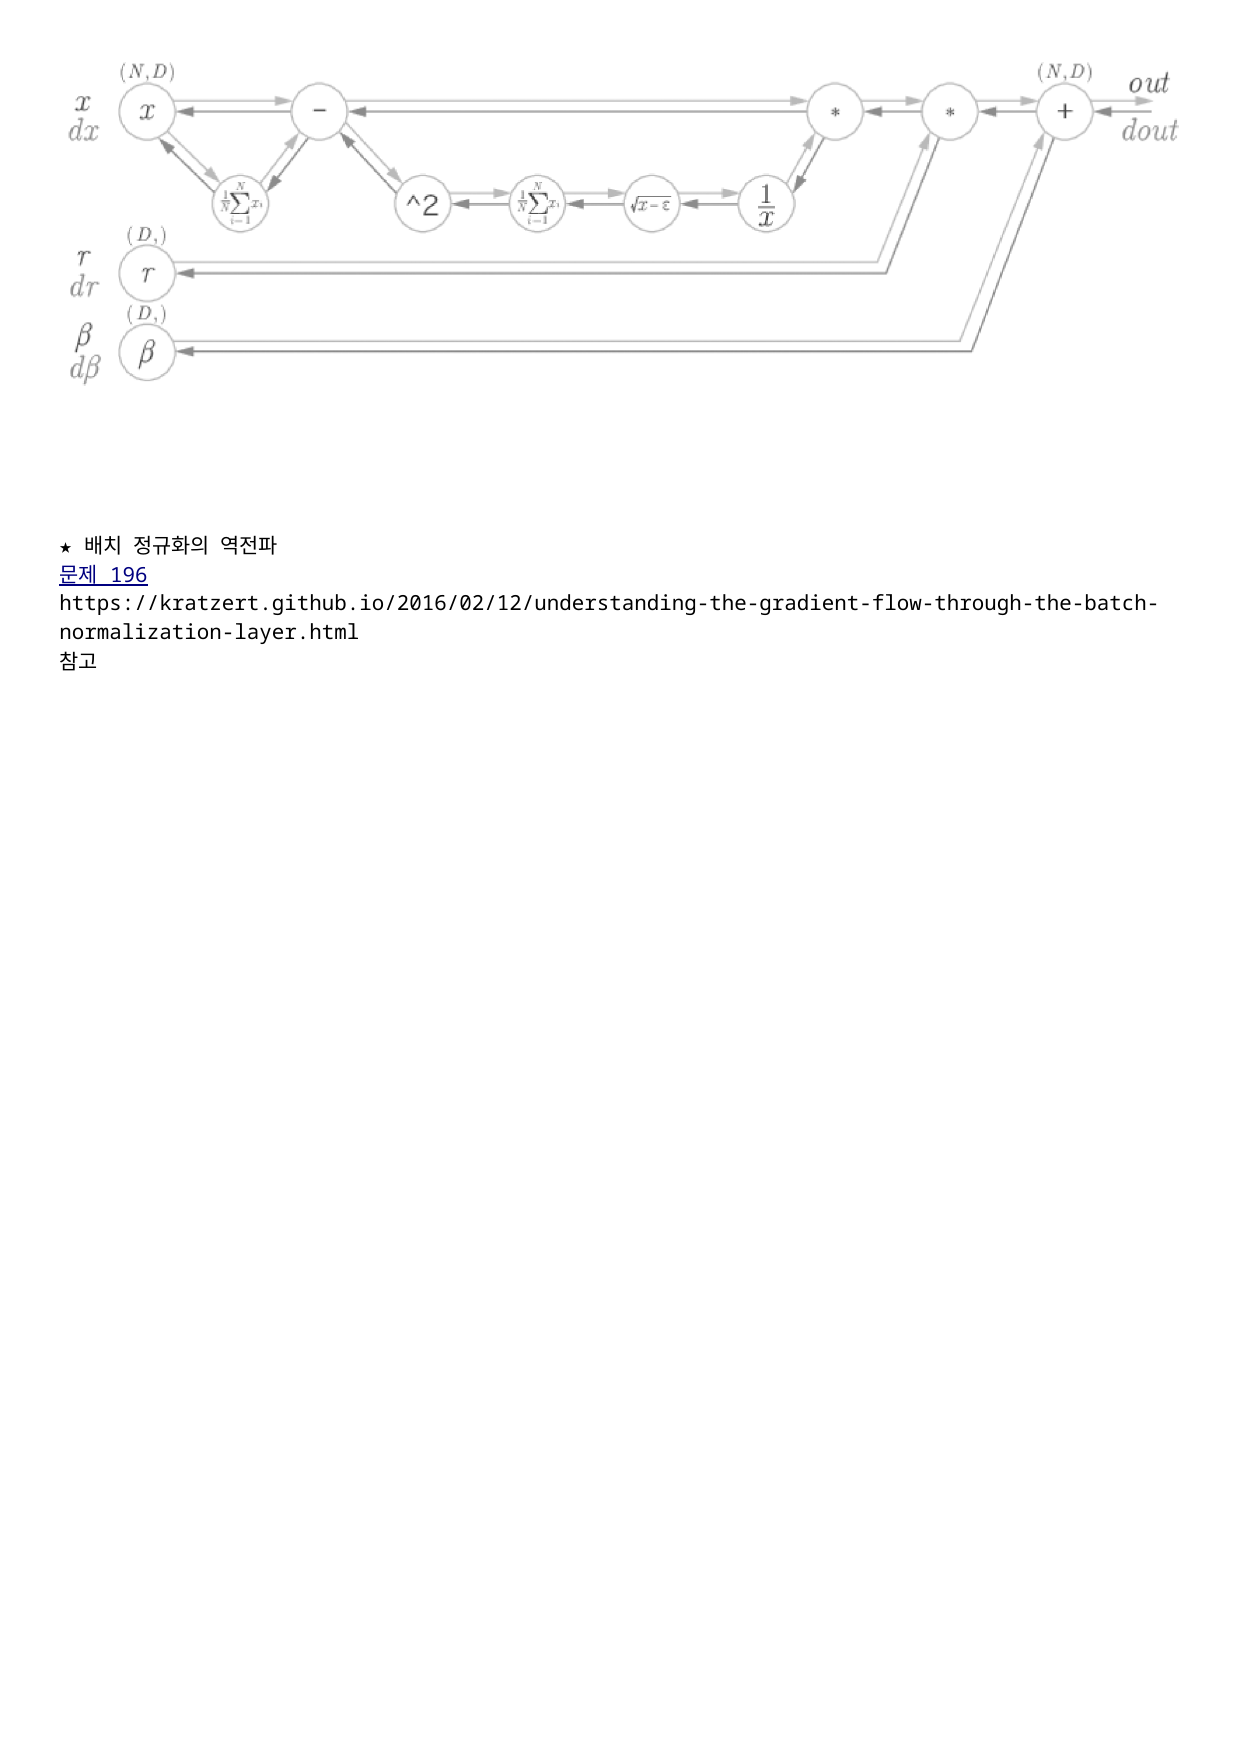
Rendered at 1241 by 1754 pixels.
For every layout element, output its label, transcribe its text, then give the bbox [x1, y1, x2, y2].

text https://kratzert.github.io/2016/02/12/understanding-the-gradient-flow-through-the-batch-normalization-layer.html [59, 588, 1181, 645]
text 참고 [59, 645, 1181, 676]
text ★ 배치 정규화의 역전파 [59, 530, 1181, 560]
text 문제 196 [59, 560, 1181, 588]
picture [59, 59, 1182, 388]
